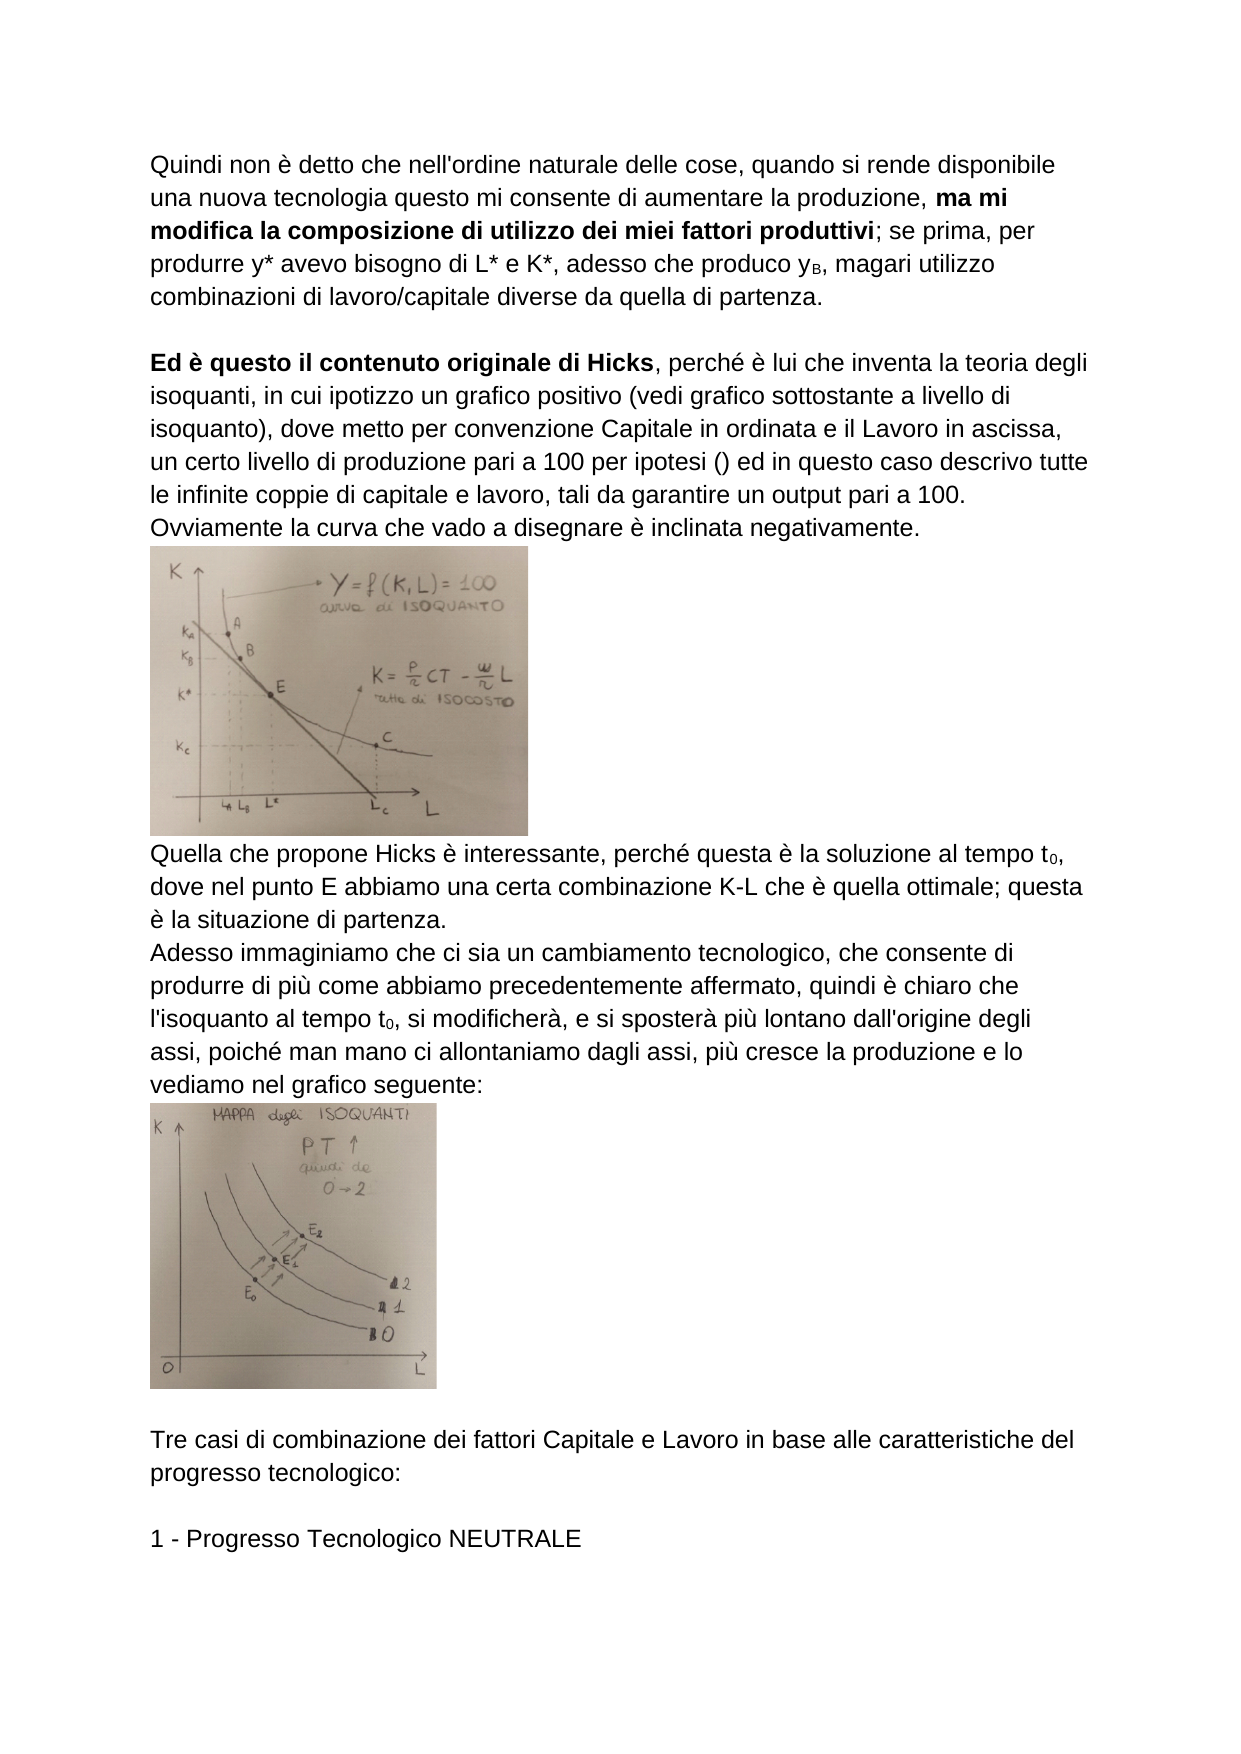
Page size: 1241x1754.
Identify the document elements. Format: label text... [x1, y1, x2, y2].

picture [150, 546, 529, 836]
text 1 - Progresso Tecnologico NEUTRALE [150, 1524, 1090, 1553]
text Quella che propone Hicks è interessante, perché questa è la soluzione al tempo t0, dove nel punto E abbiamo una certa combinazione K-L che è quella ottimale; questa è la situazione di partenza. [150, 839, 1090, 934]
text Ovviamente la curva che vado a disegnare è inclinata negativamente. [150, 513, 1090, 542]
text Quindi non è detto che nell'ordine naturale delle cose, quando si rende disponibile una nuova tecnologia questo mi consente di aumentare la produzione, ma mi modifica la composizione di utilizzo dei miei fattori produttivi; se prima, per produrre y* avevo bisogno di L* e K*, adesso che produco yB, magari utilizzo combinazioni di lavoro/capitale diverse da quella di partenza. [150, 150, 1090, 311]
text Ed è questo il contenuto originale di Hicks, perché è lui che inventa la teoria degli isoquanti, in cui ipotizzo un grafico positivo (vedi grafico sottostante a livello di isoquanto), dove metto per convenzione Capitale in ordinata e il Lavoro in ascissa, un certo livello di produzione pari a 100 per ipotesi () ed in questo caso descrivo tutte le infinite coppie di capitale e lavoro, tali da garantire un output pari a 100. [150, 348, 1090, 509]
text Adesso immaginiamo che ci sia un cambiamento tecnologico, che consente di produrre di più come abbiamo precedentemente affermato, quindi è chiaro che l'isoquanto al tempo t0, si modificherà, e si sposterà più lontano dall'origine degli assi, poiché man mano ci allontaniamo dagli assi, più cresce la produzione e lo vediamo nel grafico seguente: [150, 938, 1090, 1099]
picture [150, 1103, 437, 1389]
text Tre casi di combinazione dei fattori Capitale e Lavoro in base alle caratteristiche del progresso tecnologico: [150, 1425, 1090, 1487]
